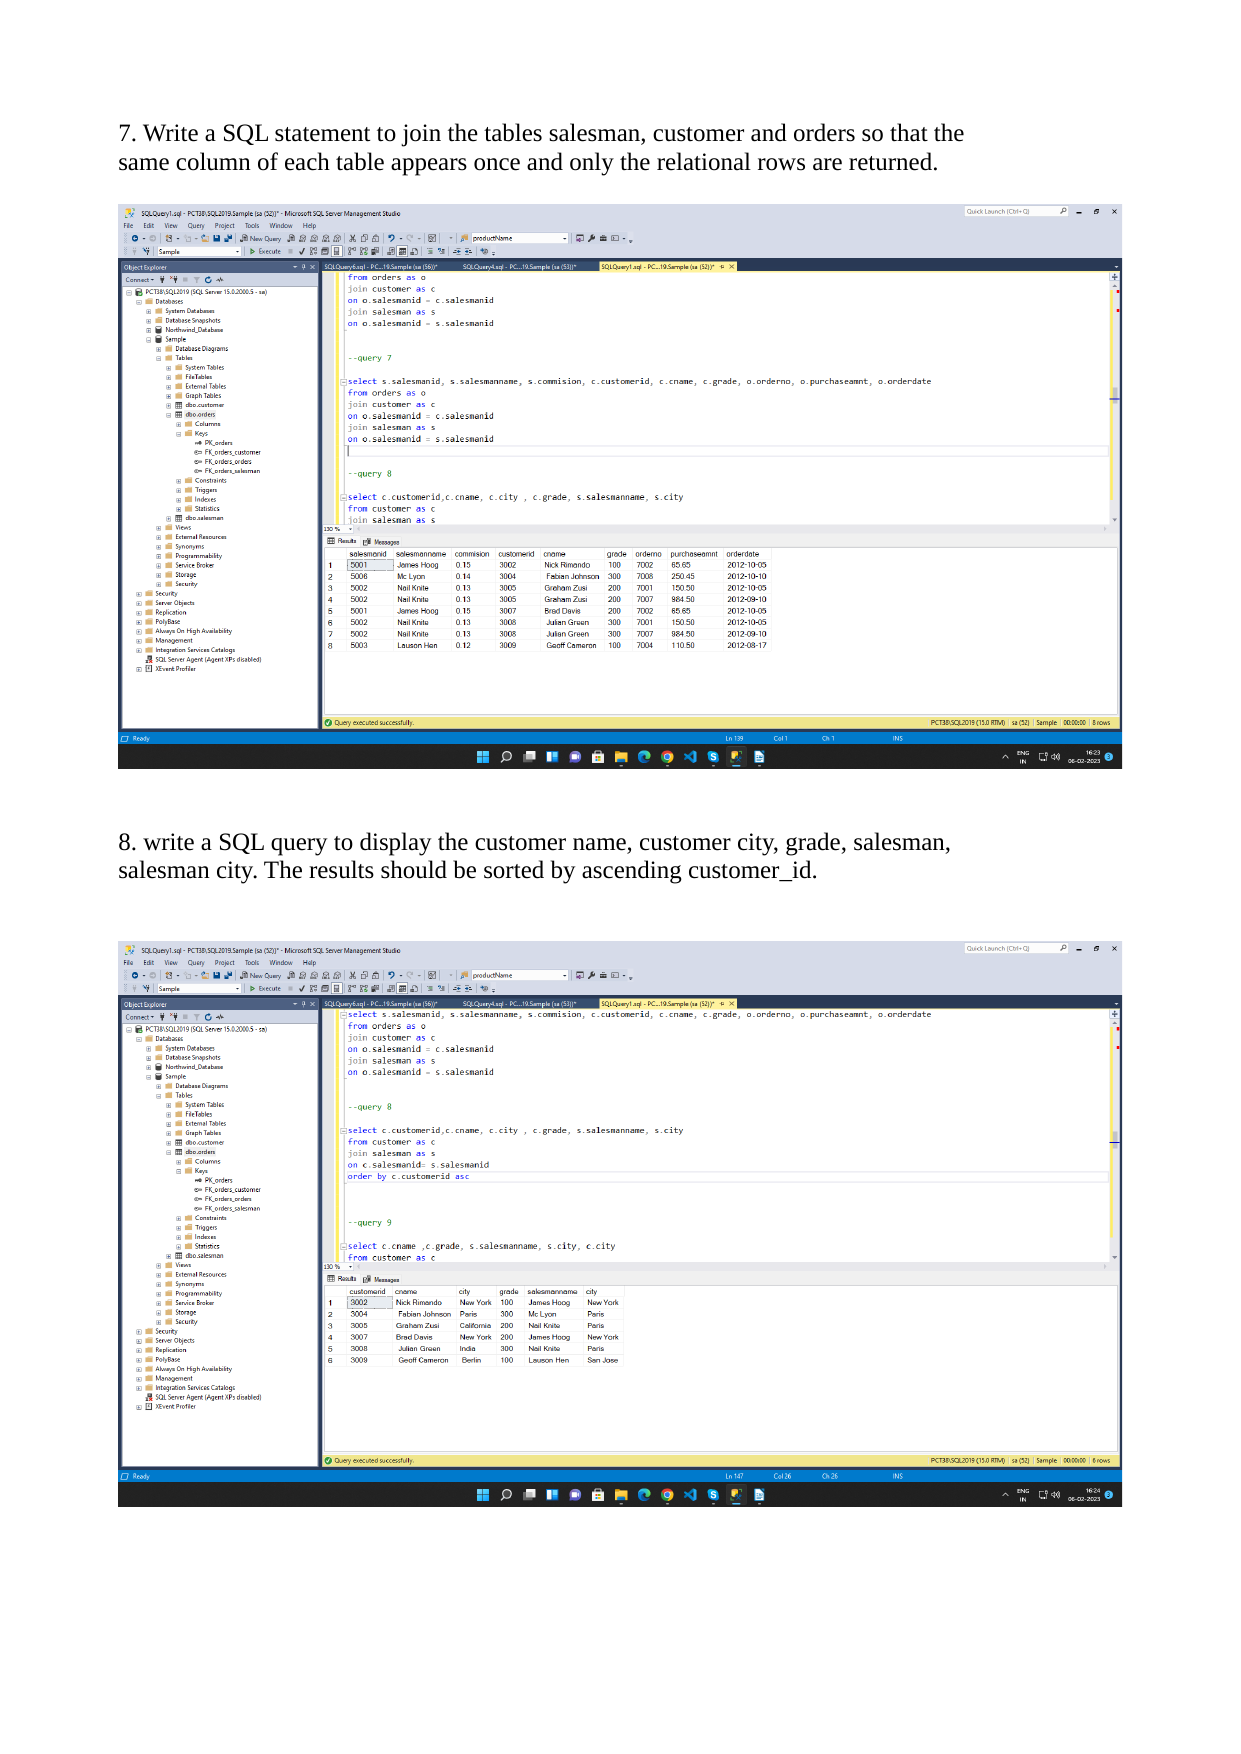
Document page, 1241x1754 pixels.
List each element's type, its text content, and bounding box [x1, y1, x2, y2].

text 8. write a SQL query to display the customer name, customer city, grade, salesman, [118, 827, 1122, 855]
text 7. Write a SQL statement to join the tables salesman, customer and orders so that the [118, 118, 1122, 147]
picture [118, 941, 1123, 1507]
text salesman city. The results should be sorted by ascending customer_id. [118, 855, 1122, 884]
picture [118, 204, 1123, 769]
text same column of each table appears once and only the relational rows are returned. [118, 147, 1122, 176]
